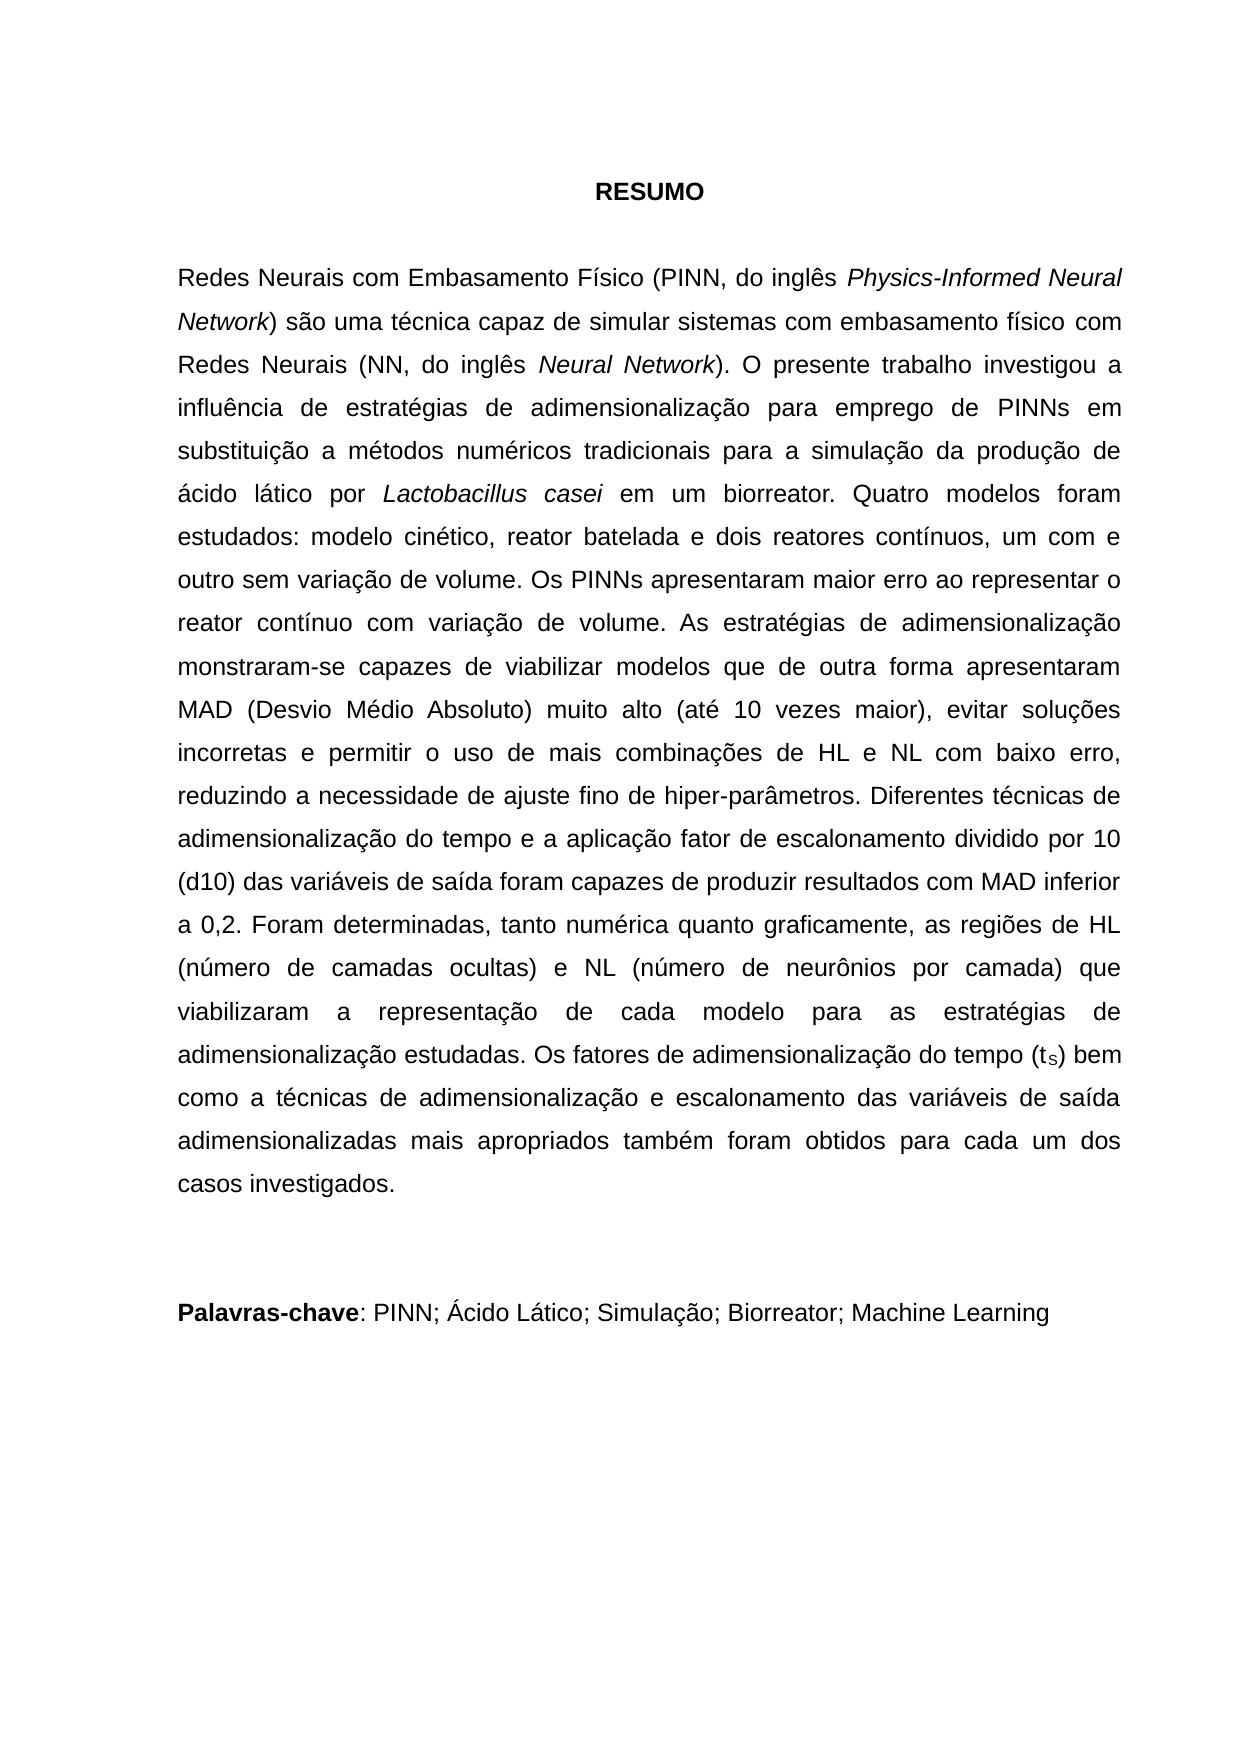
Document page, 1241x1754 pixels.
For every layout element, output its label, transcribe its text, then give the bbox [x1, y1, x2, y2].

text Palavras-chave: PINN; Ácido Lático; Simulação; Biorreator; Machine Learning [177, 1298, 1122, 1327]
text Redes Neurais com Embasamento Físico (PINN, do inglês Physics-Informed Neural Network) são uma técnica capaz de simular sistemas com embasamento físico com Redes Neurais (NN, do inglês Neural Network). O presente trabalho investigou a influência de estratégias de adimensionalização para emprego de PINNs em substituição a métodos numéricos tradicionais para a simulação da produção de ácido lático por Lactobacillus casei em um biorreator. Quatro modelos foram estudados: modelo cinético, reator batelada e dois reatores contínuos, um com e outro sem variação de volume. Os PINNs apresentaram maior erro ao representar o reator contínuo com variação de volume. As estratégias de adimensionalização monstraram-se capazes de viabilizar modelos que de outra forma apresentaram MAD (Desvio Médio Absoluto) muito alto (até 10 vezes maior), evitar soluções incorretas e permitir o uso de mais combinações de HL e NL com baixo erro, reduzindo a necessidade de ajuste fino de hiper-parâmetros. Diferentes técnicas de adimensionalização do tempo e a aplicação fator de escalonamento dividido por 10 (d10) das variáveis de saída foram capazes de produzir resultados com MAD inferior a 0,2. Foram determinadas, tanto numérica quanto graficamente, as regiões de HL (número de camadas ocultas) e NL (número de neurônios por camada) que viabilizaram a representação de cada modelo para as estratégias de adimensionalização estudadas. Os fatores de adimensionalização do tempo (tS) bem como a técnicas de adimensionalização e escalonamento das variáveis de saída adimensionalizadas mais apropriados também foram obtidos para cada um dos casos investigados. [177, 263, 1122, 1198]
text RESUMO [177, 177, 1122, 206]
